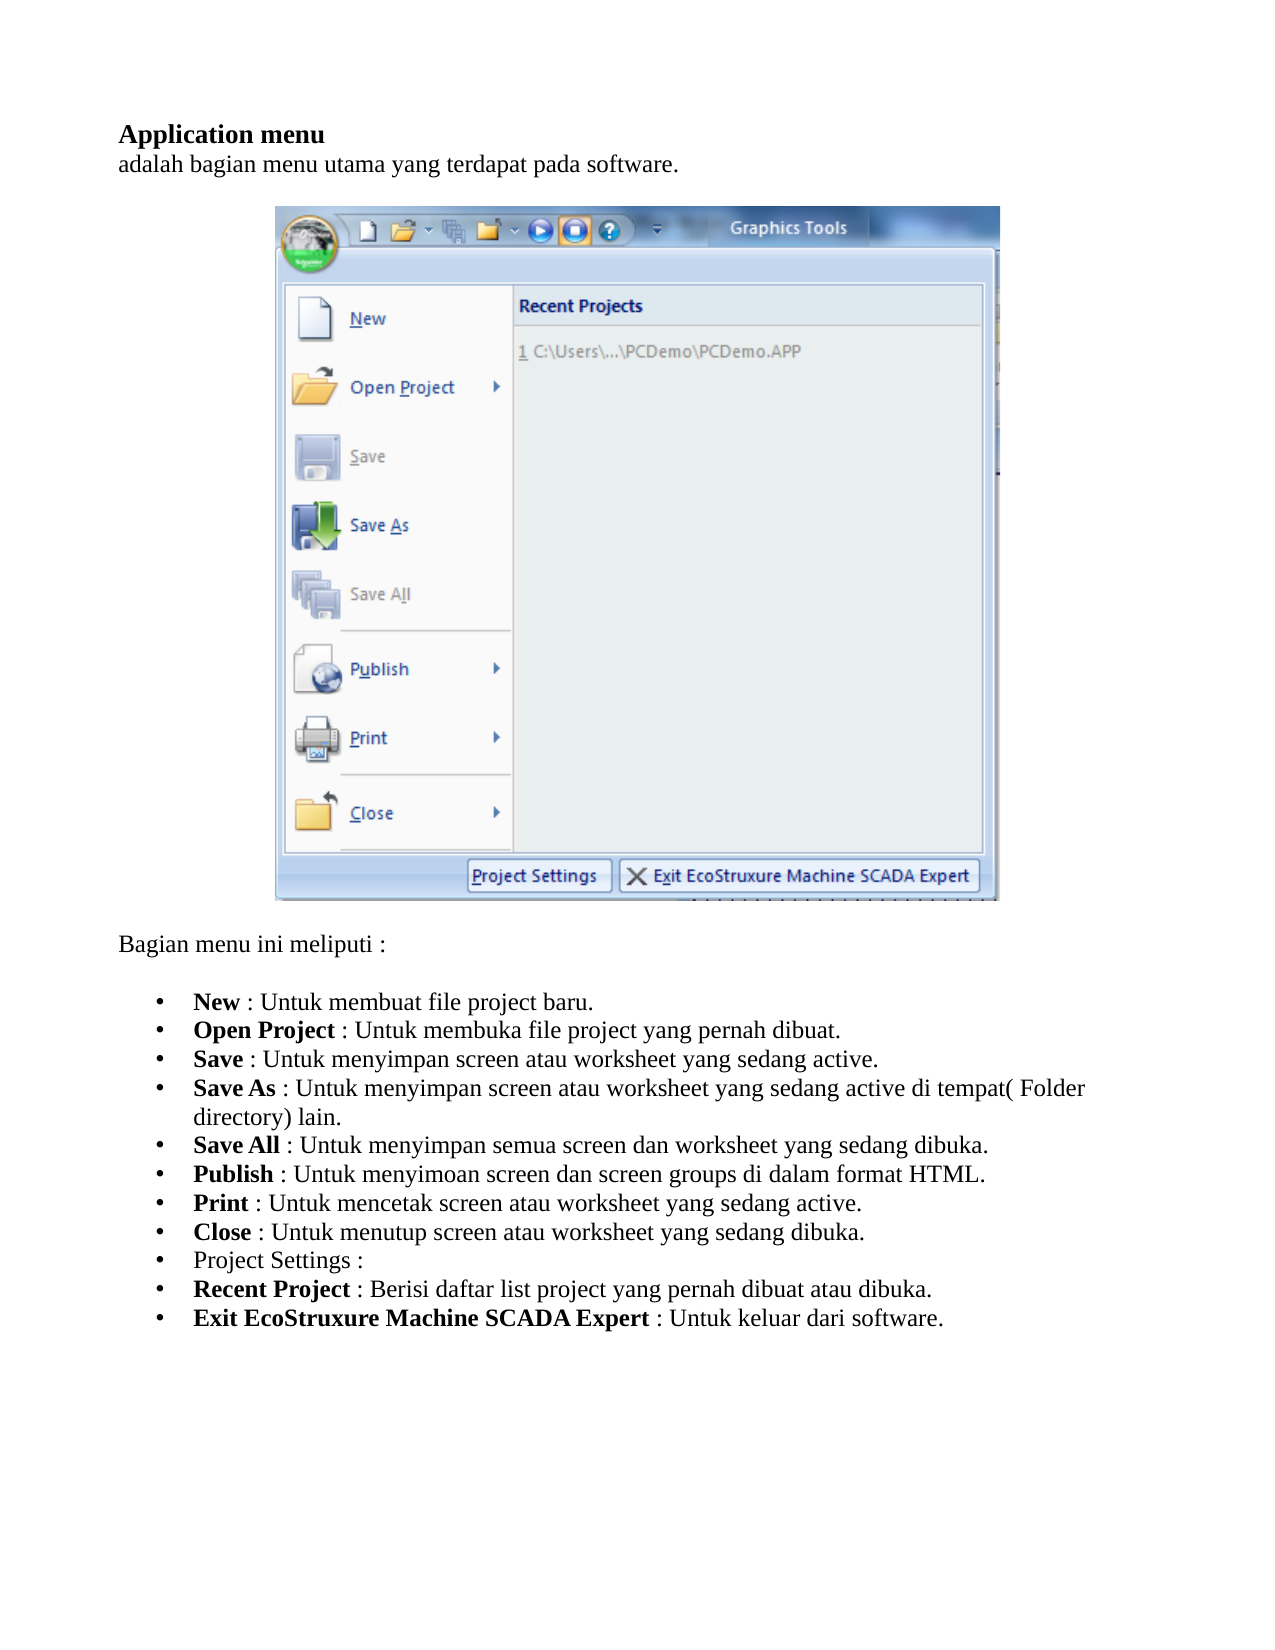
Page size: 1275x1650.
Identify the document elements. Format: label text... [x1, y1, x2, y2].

list Close : Untuk menutup screen atau worksheet yang sedang dibuka. [156, 1217, 1157, 1246]
list Project Settings : [156, 1246, 1157, 1274]
list Open Project : Untuk membuka file project yang pernah dibuat. [156, 1016, 1157, 1044]
list Print : Untuk mencetak screen atau worksheet yang sedang active. [156, 1188, 1157, 1217]
text Bagian menu ini meliputi : [118, 929, 1157, 958]
list Save All : Untuk menyimpan semua screen dan worksheet yang sedang dibuka. [156, 1131, 1157, 1159]
list Exit EcoStruxure Machine SCADA Expert : Untuk keluar dari software. [156, 1303, 1157, 1332]
list Recent Project : Berisi daftar list project yang pernah dibuat atau dibuka. [156, 1274, 1157, 1303]
list Save As : Untuk menyimpan screen atau worksheet yang sedang active di tempat( Folder directory) lain. [156, 1073, 1157, 1131]
list Save : Untuk menyimpan screen atau worksheet yang sedang active. [156, 1044, 1157, 1073]
list Publish : Untuk menyimoan screen dan screen groups di dalam format HTML. [156, 1159, 1157, 1188]
text adalah bagian menu utama yang terdapat pada software. [118, 149, 1157, 178]
picture [275, 206, 1001, 901]
list New : Untuk membuat file project baru. [156, 987, 1157, 1016]
text Application menu [118, 118, 1157, 149]
